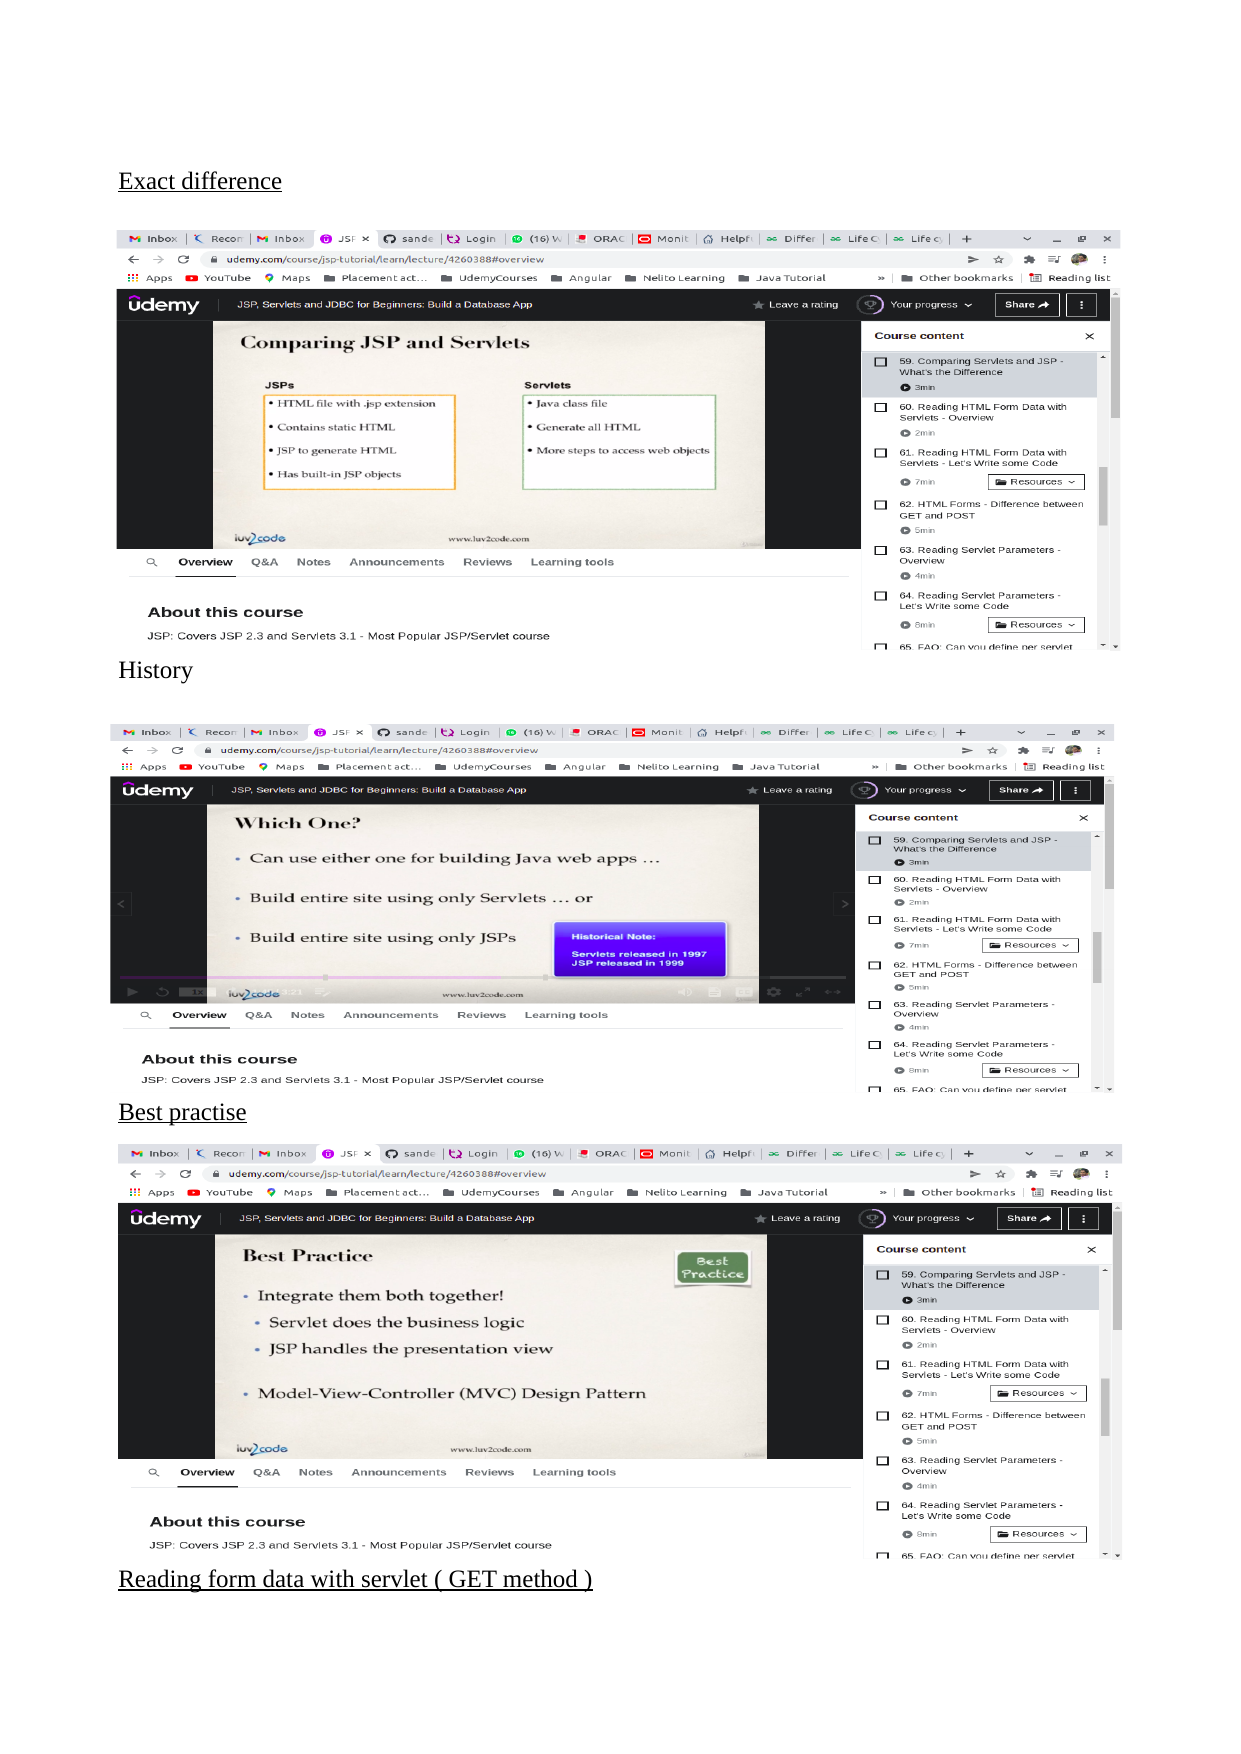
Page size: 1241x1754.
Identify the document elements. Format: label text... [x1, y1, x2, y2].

text Exact difference [118, 166, 1122, 194]
text Best practise [118, 703, 1122, 1126]
picture [116, 230, 1121, 651]
text Reading form data with servlet ( GET method ) [118, 1560, 1122, 1593]
picture [118, 1144, 1123, 1560]
picture [110, 724, 1115, 1093]
text History [118, 213, 1122, 684]
